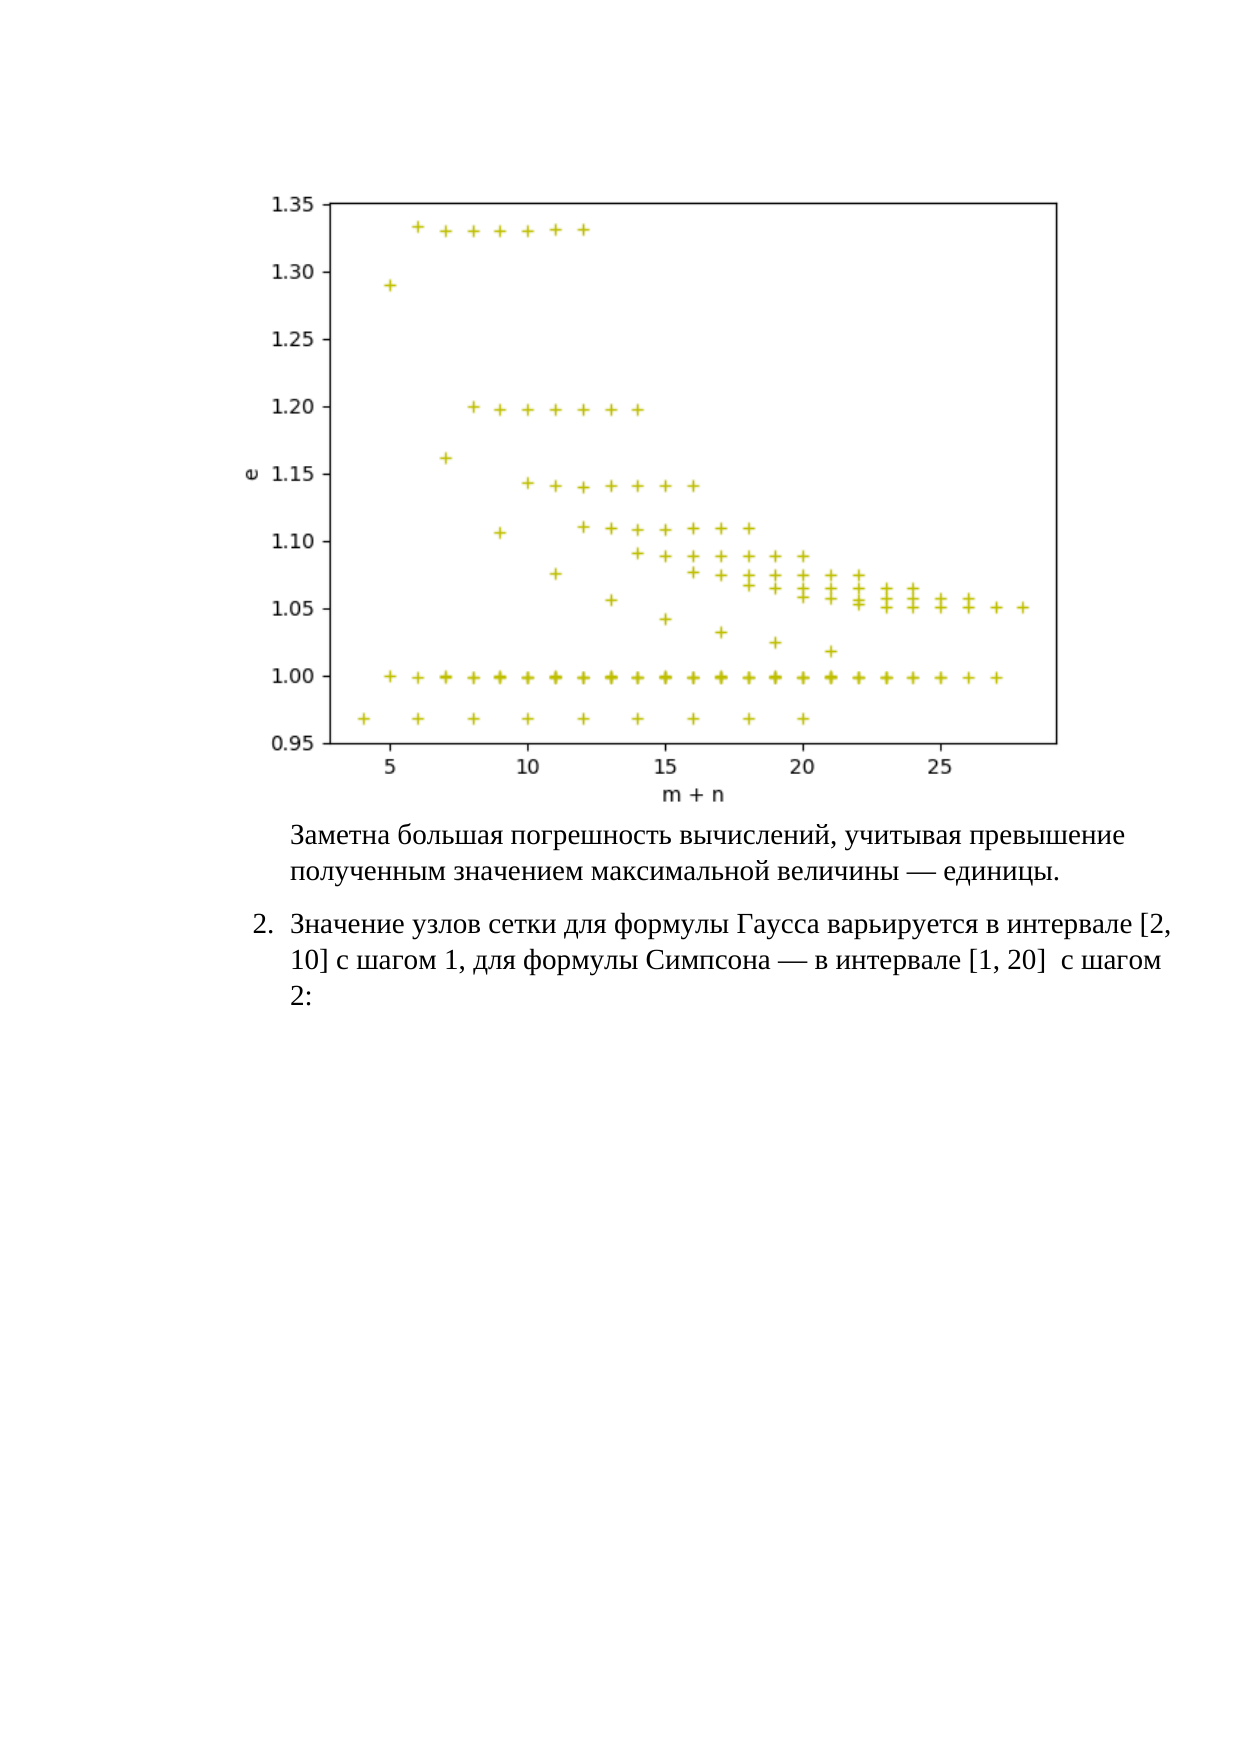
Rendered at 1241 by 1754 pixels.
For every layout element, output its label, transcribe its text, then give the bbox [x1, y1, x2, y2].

picture [214, 118, 1144, 815]
list Заметна большая погрешность вычислений, учитывая превышение полученным значением максимальной величины — единицы. [252, 118, 1181, 887]
list Значение узлов сетки для формулы Гаусса варьируется в интервале [2, 10] с шагом 1, для формулы Симпсона — в интервале [1, 20] с шагом 2: [252, 906, 1181, 1012]
